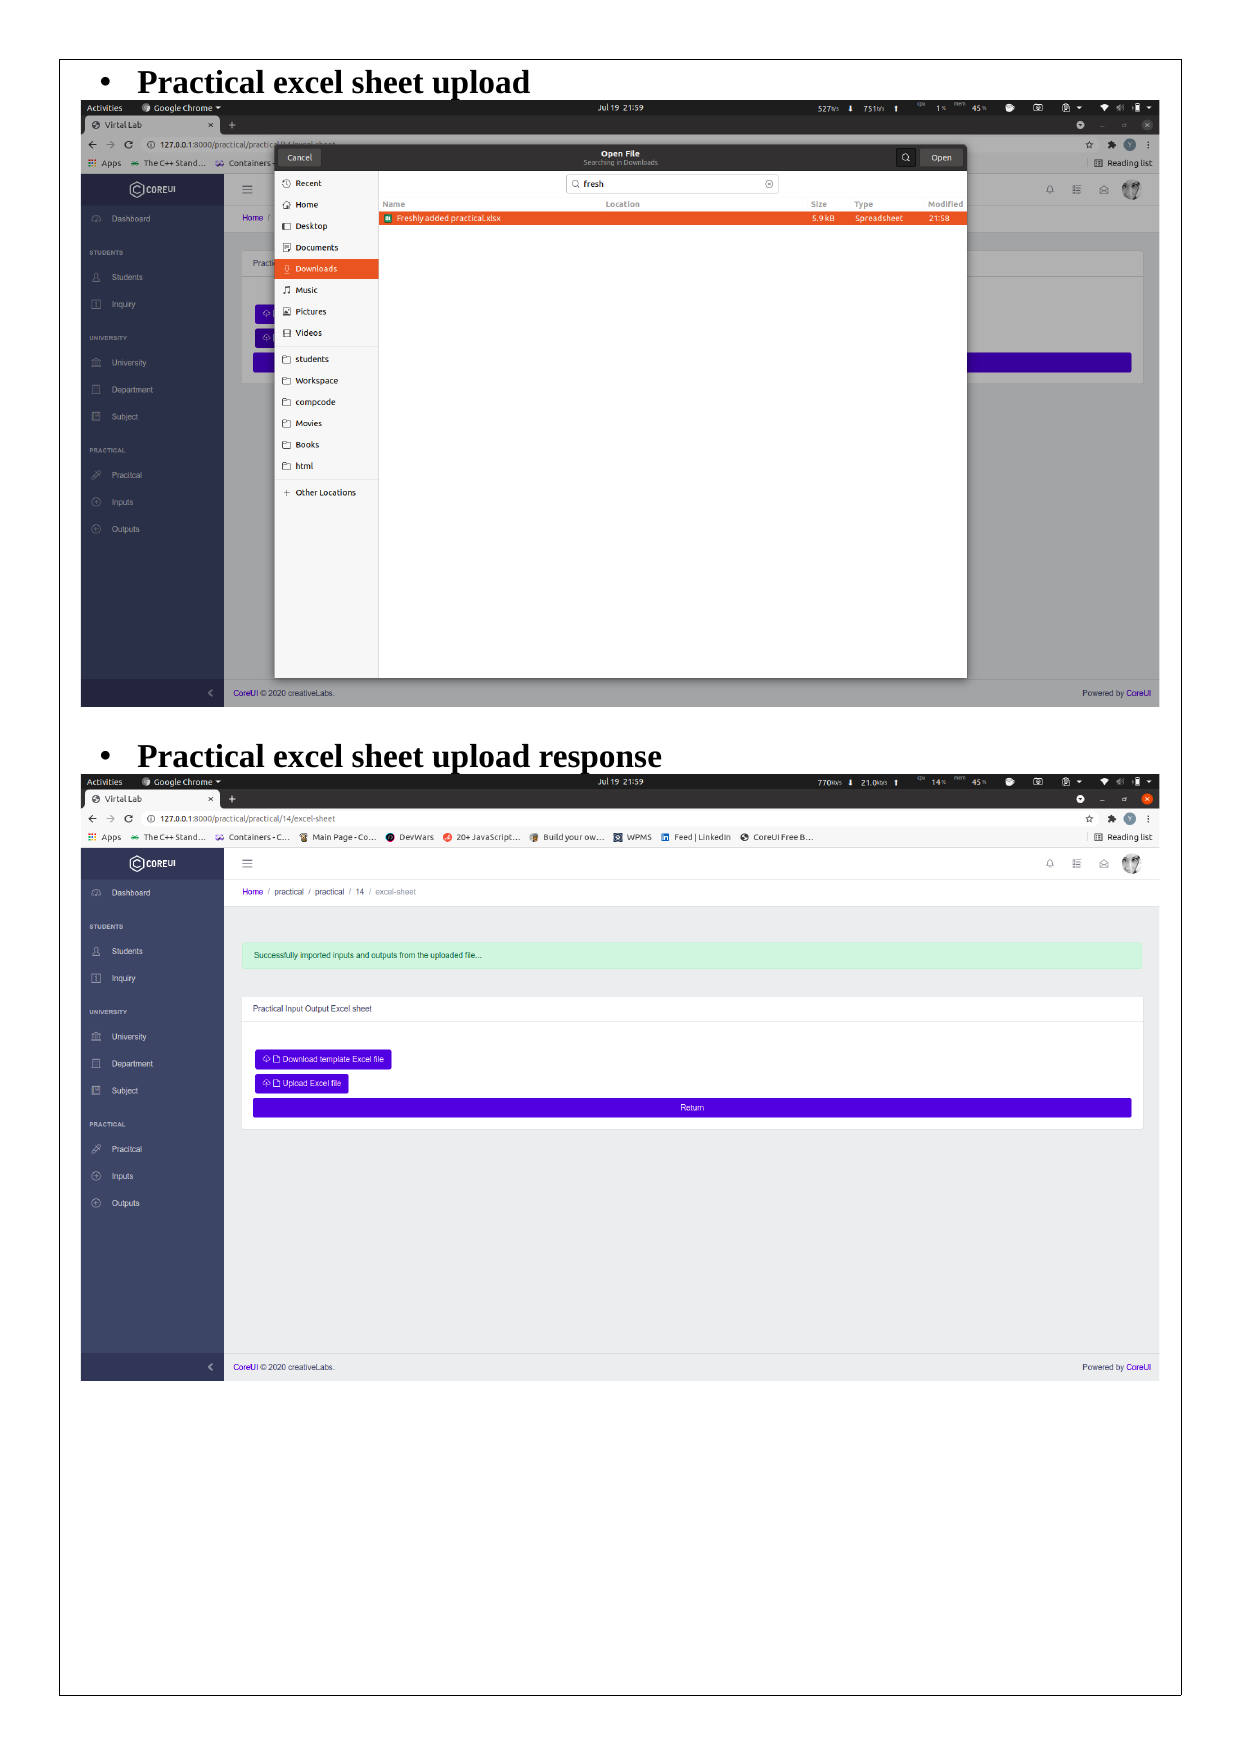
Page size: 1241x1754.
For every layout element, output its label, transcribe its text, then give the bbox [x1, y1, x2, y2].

picture [80, 100, 1160, 707]
list Practical excel sheet upload response [99, 736, 1178, 774]
list Practical excel sheet upload [99, 62, 1178, 100]
picture [80, 774, 1160, 1381]
